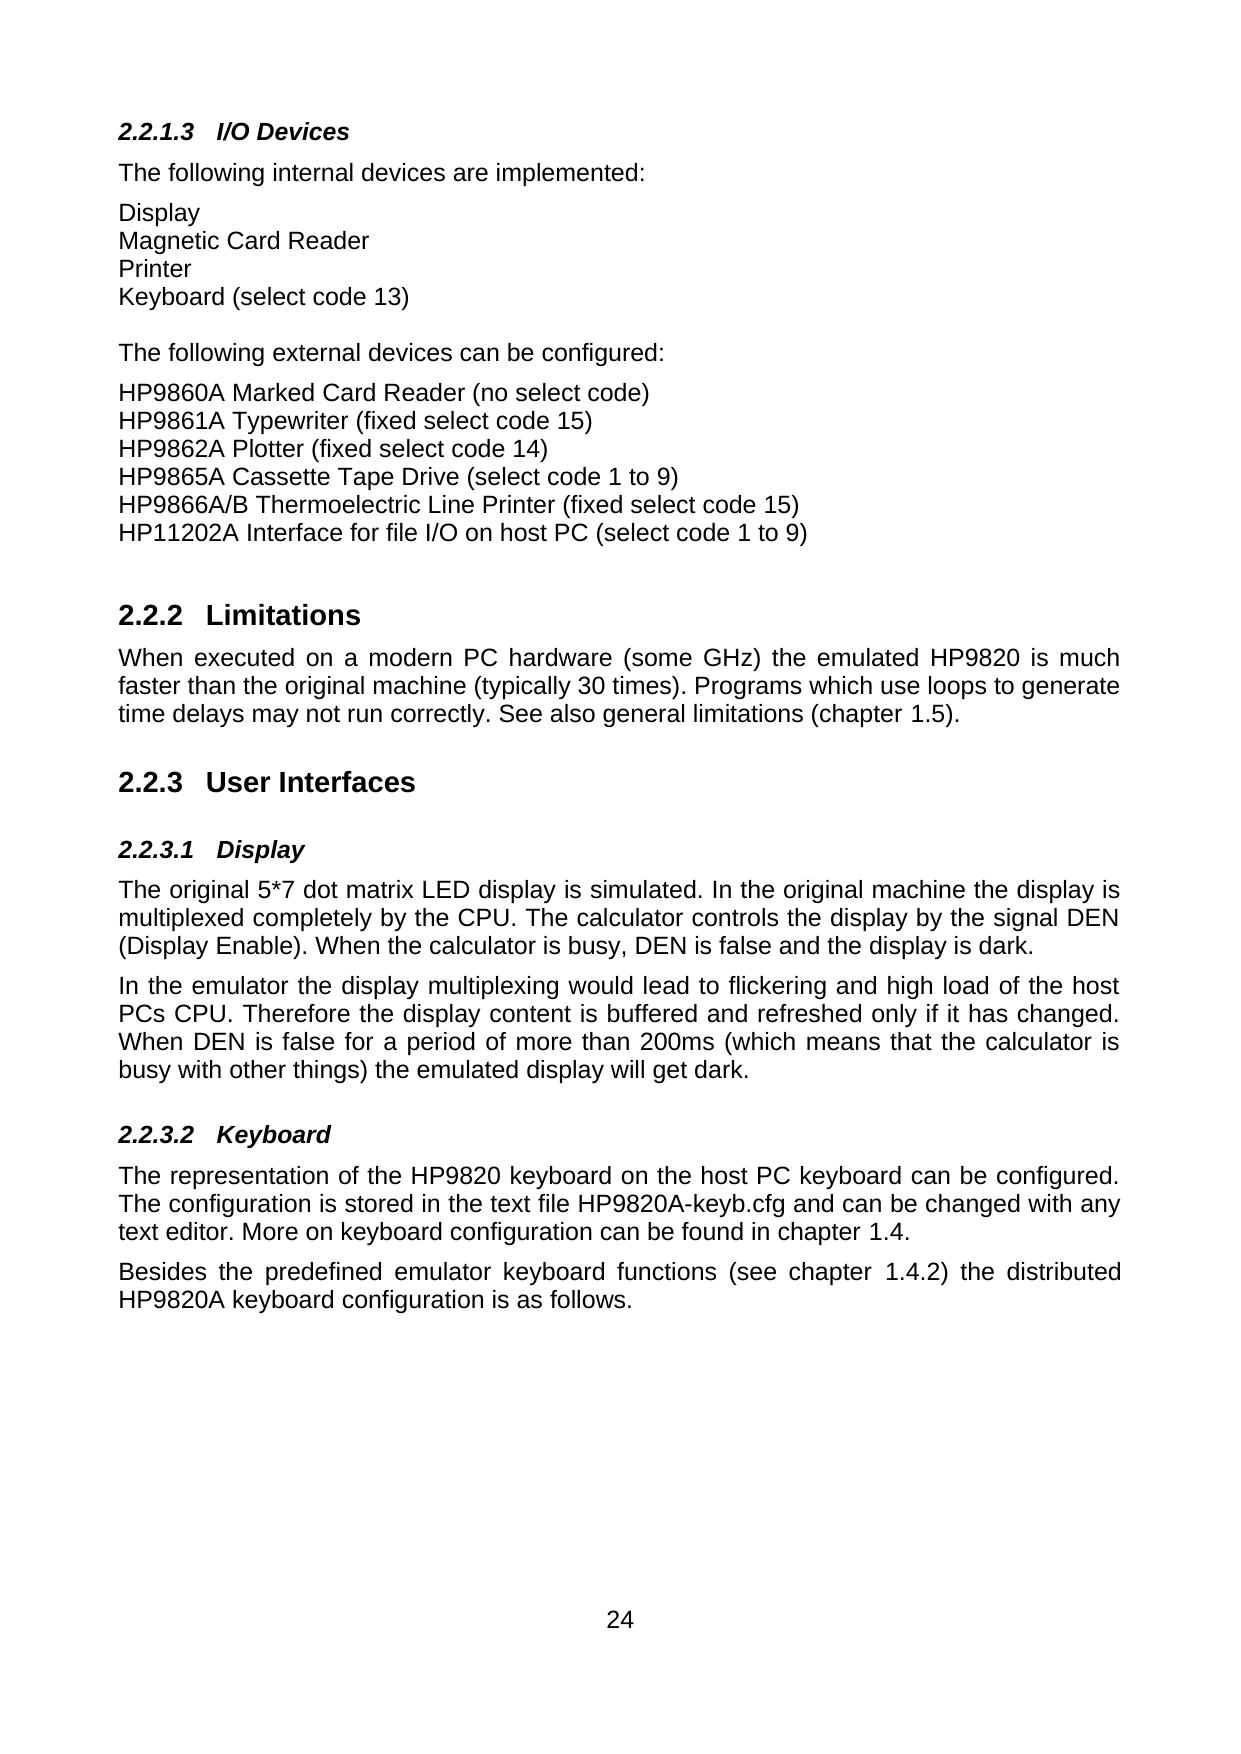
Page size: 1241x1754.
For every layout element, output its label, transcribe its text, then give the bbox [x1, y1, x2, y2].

subtitle Limitations [118, 599, 1122, 632]
text HP9866A/B Thermoelectric Line Printer (fixed select code 15) [118, 490, 1122, 518]
text HP9865A Cassette Tape Drive (select code 1 to 9) [118, 462, 1122, 490]
subtitle I/O Devices [118, 118, 1122, 146]
text In the emulator the display multiplexing would lead to flickering and high load of the host PCs CPU. Therefore the display content is buffered and refreshed only if it has changed. When DEN is false for a period of more than 200ms (which means that the calculator is busy with other things) the emulated display will get dark. [118, 972, 1122, 1084]
text HP9860A Marked Card Reader (no select code) [118, 379, 1122, 407]
subtitle User Interfaces [118, 766, 1122, 798]
text The representation of the HP9820 keyboard on the host PC keyboard can be configured. The configuration is stored in the text file HP9820A-keyb.cfg and can be changed with any text editor. More on keyboard configuration can be found in chapter 1.4. [118, 1161, 1122, 1245]
text Printer [118, 254, 1122, 282]
text The original 5*7 dot matrix LED display is simulated. In the original machine the display is multiplexed completely by the CPU. The calculator controls the display by the signal DEN (Display Enable). When the calculator is busy, DEN is false and the display is dark. [118, 876, 1122, 959]
text HP9861A Typewriter (fixed select code 15) [118, 407, 1122, 434]
text Magnetic Card Reader [118, 227, 1122, 254]
text Display [118, 199, 1122, 227]
text HP9862A Plotter (fixed select code 14) [118, 434, 1122, 462]
text The following internal devices are implemented: [118, 158, 1122, 186]
text HP11202A Interface for file I/O on host PC (select code 1 to 9) [118, 518, 1122, 546]
text Besides the predefined emulator keyboard functions (see chapter 1.4.2) the distributed HP9820A keyboard configuration is as follows. [118, 1258, 1122, 1313]
text The following external devices can be configured: [118, 338, 1122, 366]
subtitle Keyboard [118, 1121, 1122, 1149]
text Keyboard (select code 13) [118, 282, 1122, 310]
subtitle Display [118, 836, 1122, 863]
text When executed on a modern PC hardware (some GHz) the emulated HP9820 is much faster than the original machine (typically 30 times). Programs which use loops to generate time delays may not run correctly. See also general limitations (chapter 1.5). [118, 644, 1122, 728]
